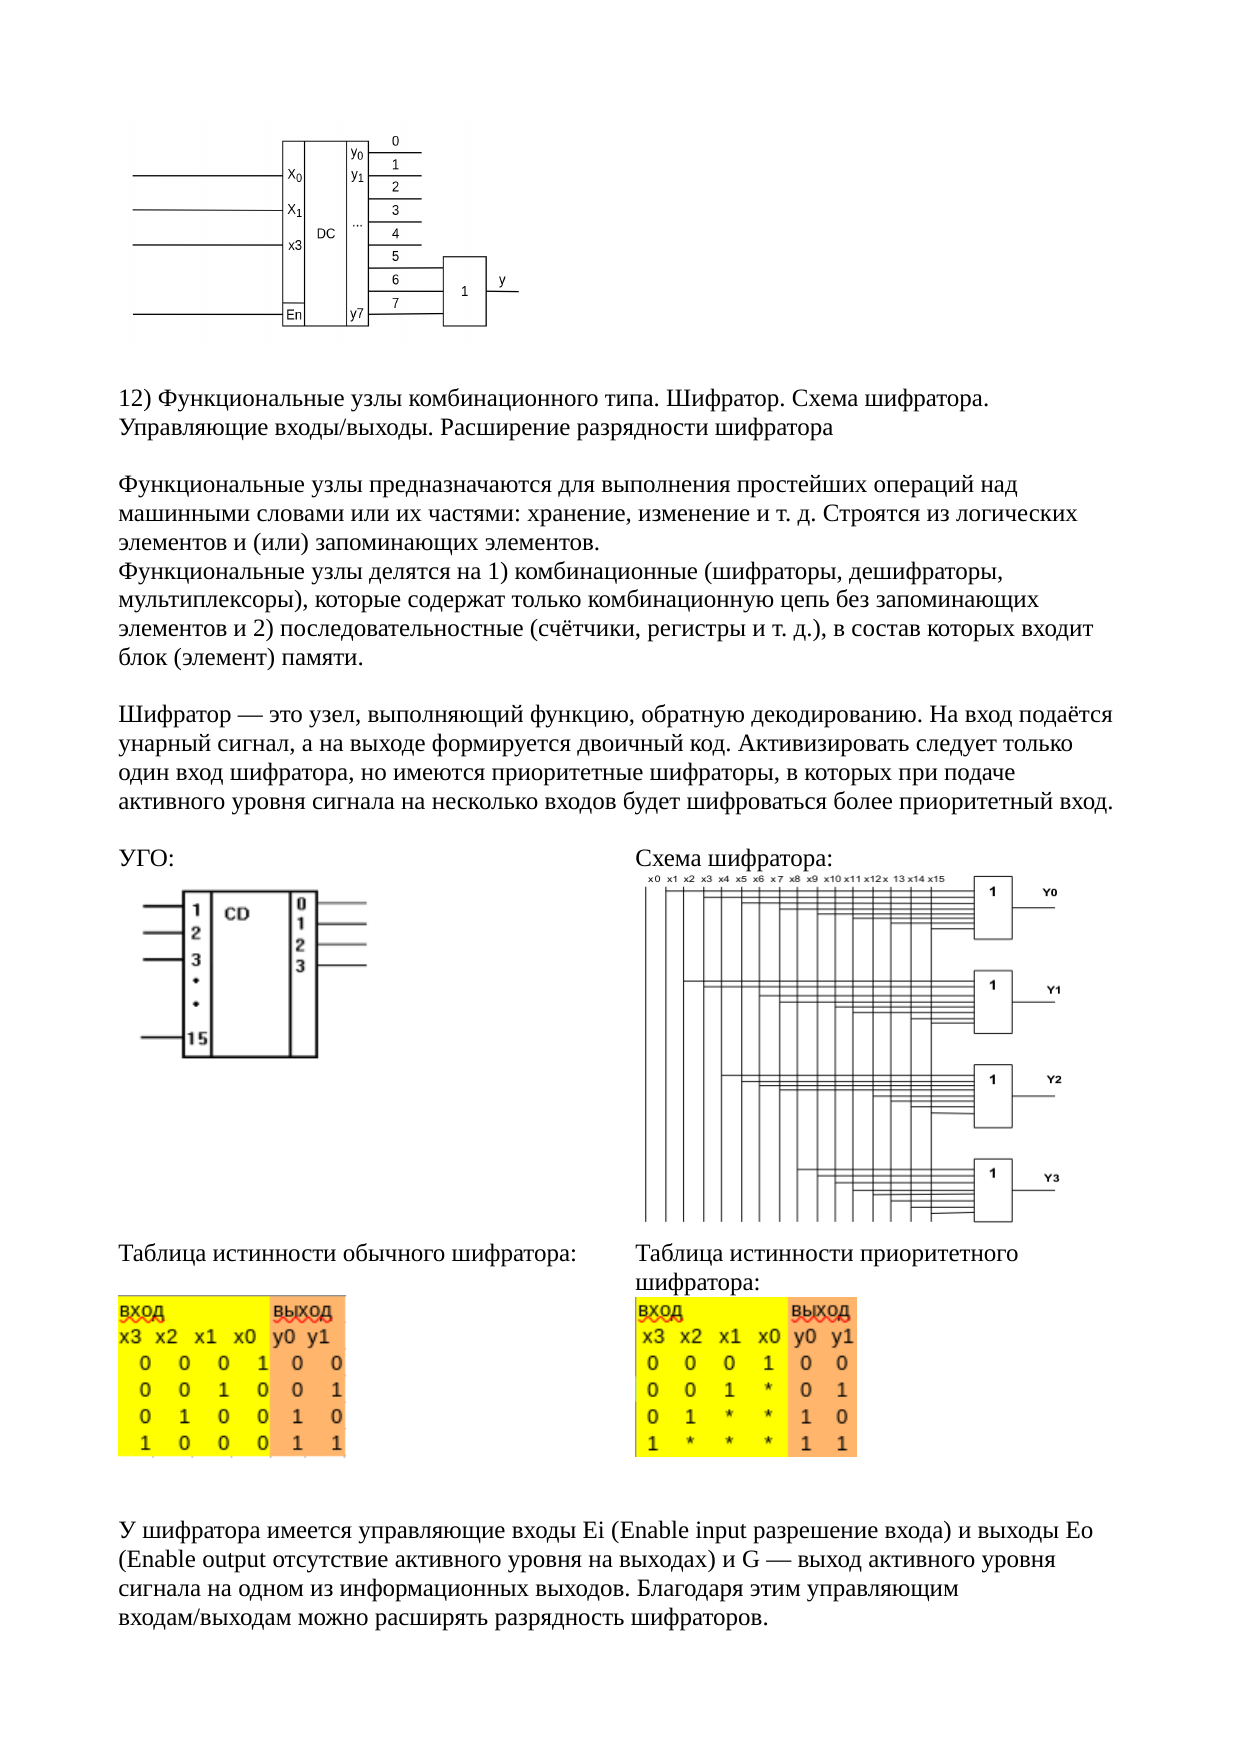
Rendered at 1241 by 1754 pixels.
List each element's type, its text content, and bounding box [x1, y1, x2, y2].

text 12) Функциональные узлы комбинационного типа. Шифратор. Схема шифратора. Управляющие входы/выходы. Расширение разрядности шифратора [118, 383, 1122, 441]
text УГО: Схема шифратора: [118, 843, 1122, 872]
picture [635, 872, 1067, 1233]
text Функциональные узлы делятся на 1) комбинационные (шифраторы, дешифраторы, мультиплексоры), которые содержат только комбинационную цепь без запоминающих элементов и 2) последовательностные (счётчики, регистры и т. д.), в состав которых входит блок (элемент) памяти. [118, 556, 1122, 671]
text Таблица истинности обычного шифратора: Таблица истинности приоритетного шифратора: [118, 1238, 1122, 1295]
picture [118, 877, 381, 1068]
picture [635, 1297, 857, 1457]
picture [118, 1295, 347, 1458]
text У шифратора имеется управляющие входы Ei (Enable input разрешение входа) и выходы Eo (Enable output отсутствие активного уровня на выходах) и G — выход активного уровня сигнала на одном из информационных выходов. Благодаря этим управляющим входам/выходам можно расширять разрядность шифраторов. [118, 1515, 1122, 1630]
picture [118, 118, 530, 350]
text Функциональные узлы предназначаются для выполнения простейших операций над машинными словами или их частями: хранение, изменение и т. д. Строятся из логических элементов и (или) запоминающих элементов. [118, 469, 1122, 556]
text Шифратор — это узел, выполняющий функцию, обратную декодированию. На вход подаётся унарный сигнал, а на выходе формируется двоичный код. Активизировать следует только один вход шифратора, но имеются приоритетные шифраторы, в которых при подаче активного уровня сигнала на несколько входов будет шифроваться более приоритетный вход. [118, 699, 1122, 814]
